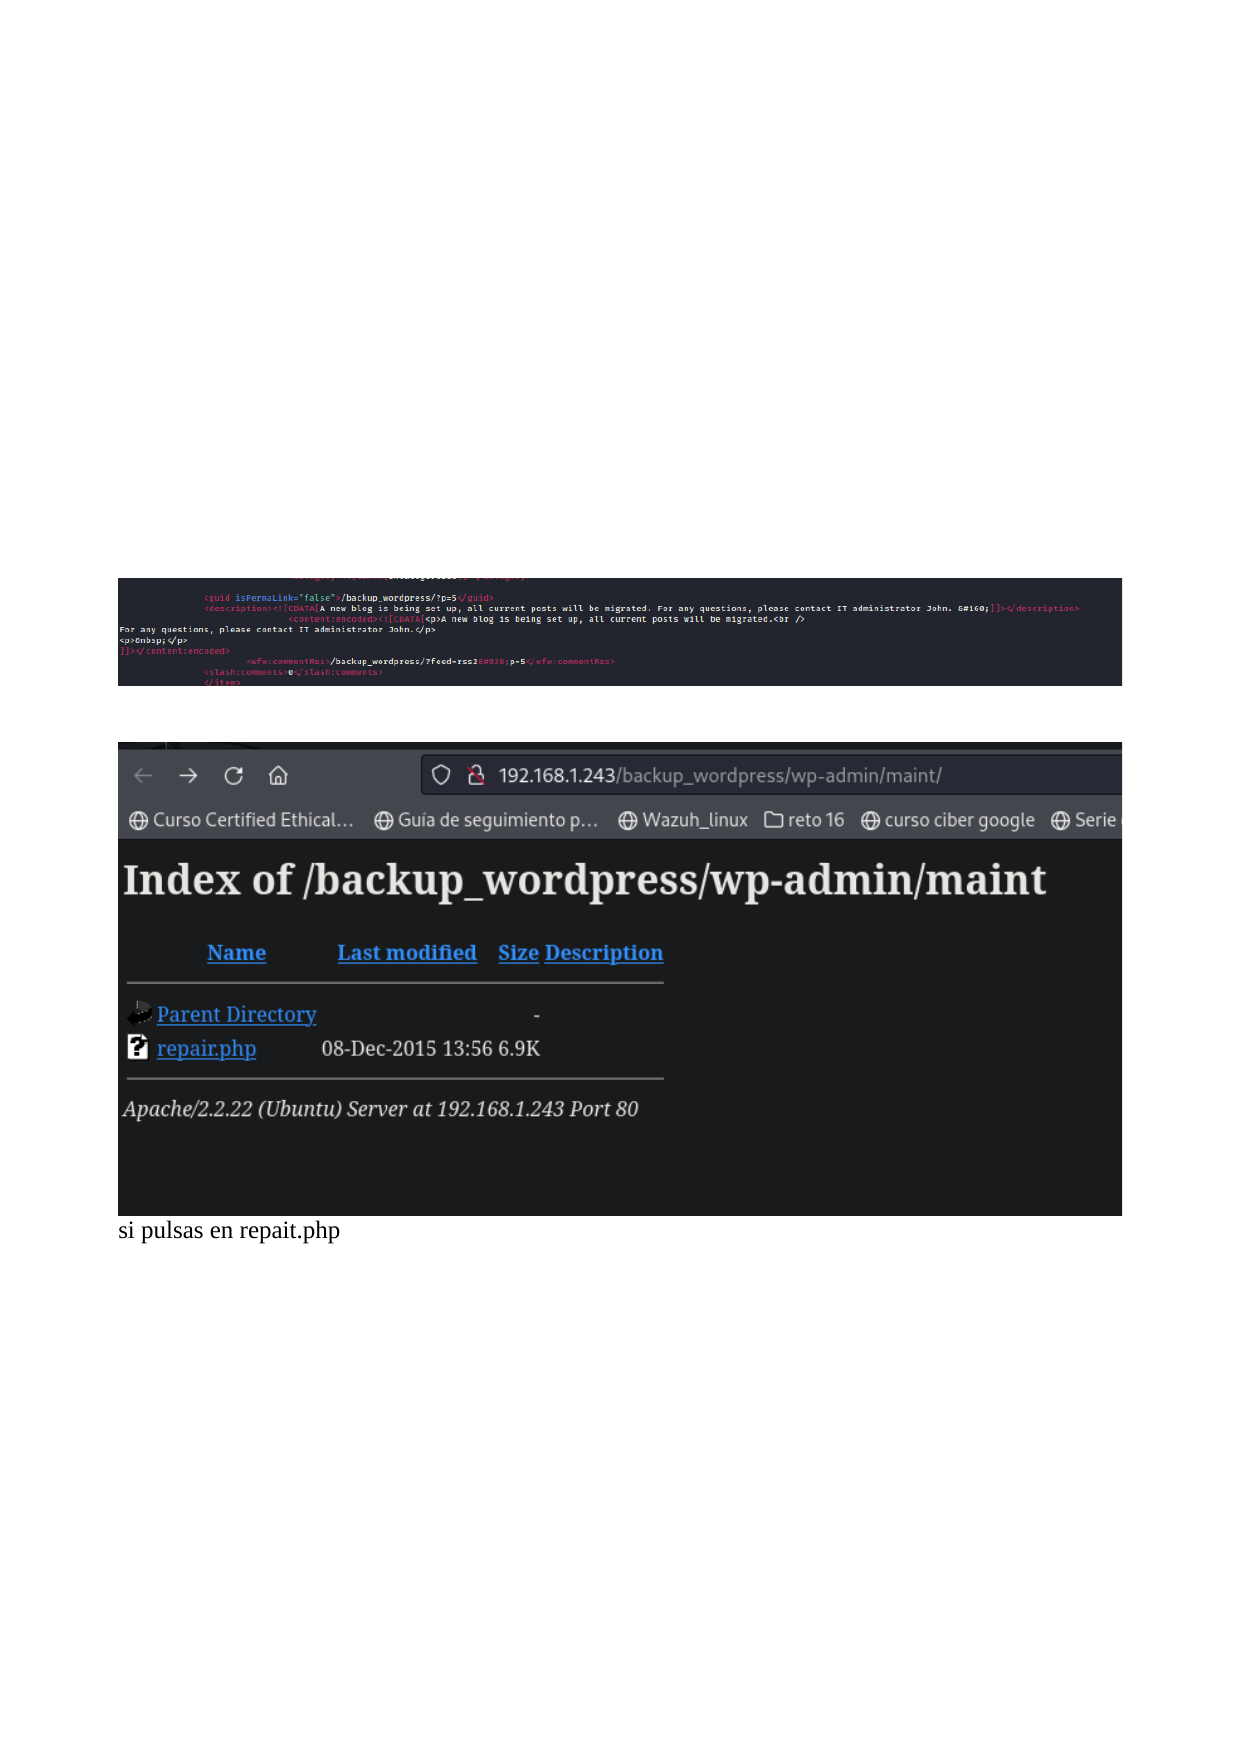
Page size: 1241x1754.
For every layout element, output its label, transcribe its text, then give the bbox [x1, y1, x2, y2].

picture [118, 742, 1123, 1216]
picture [118, 578, 1123, 686]
text si pulsas en repait.php [118, 1216, 1122, 1244]
